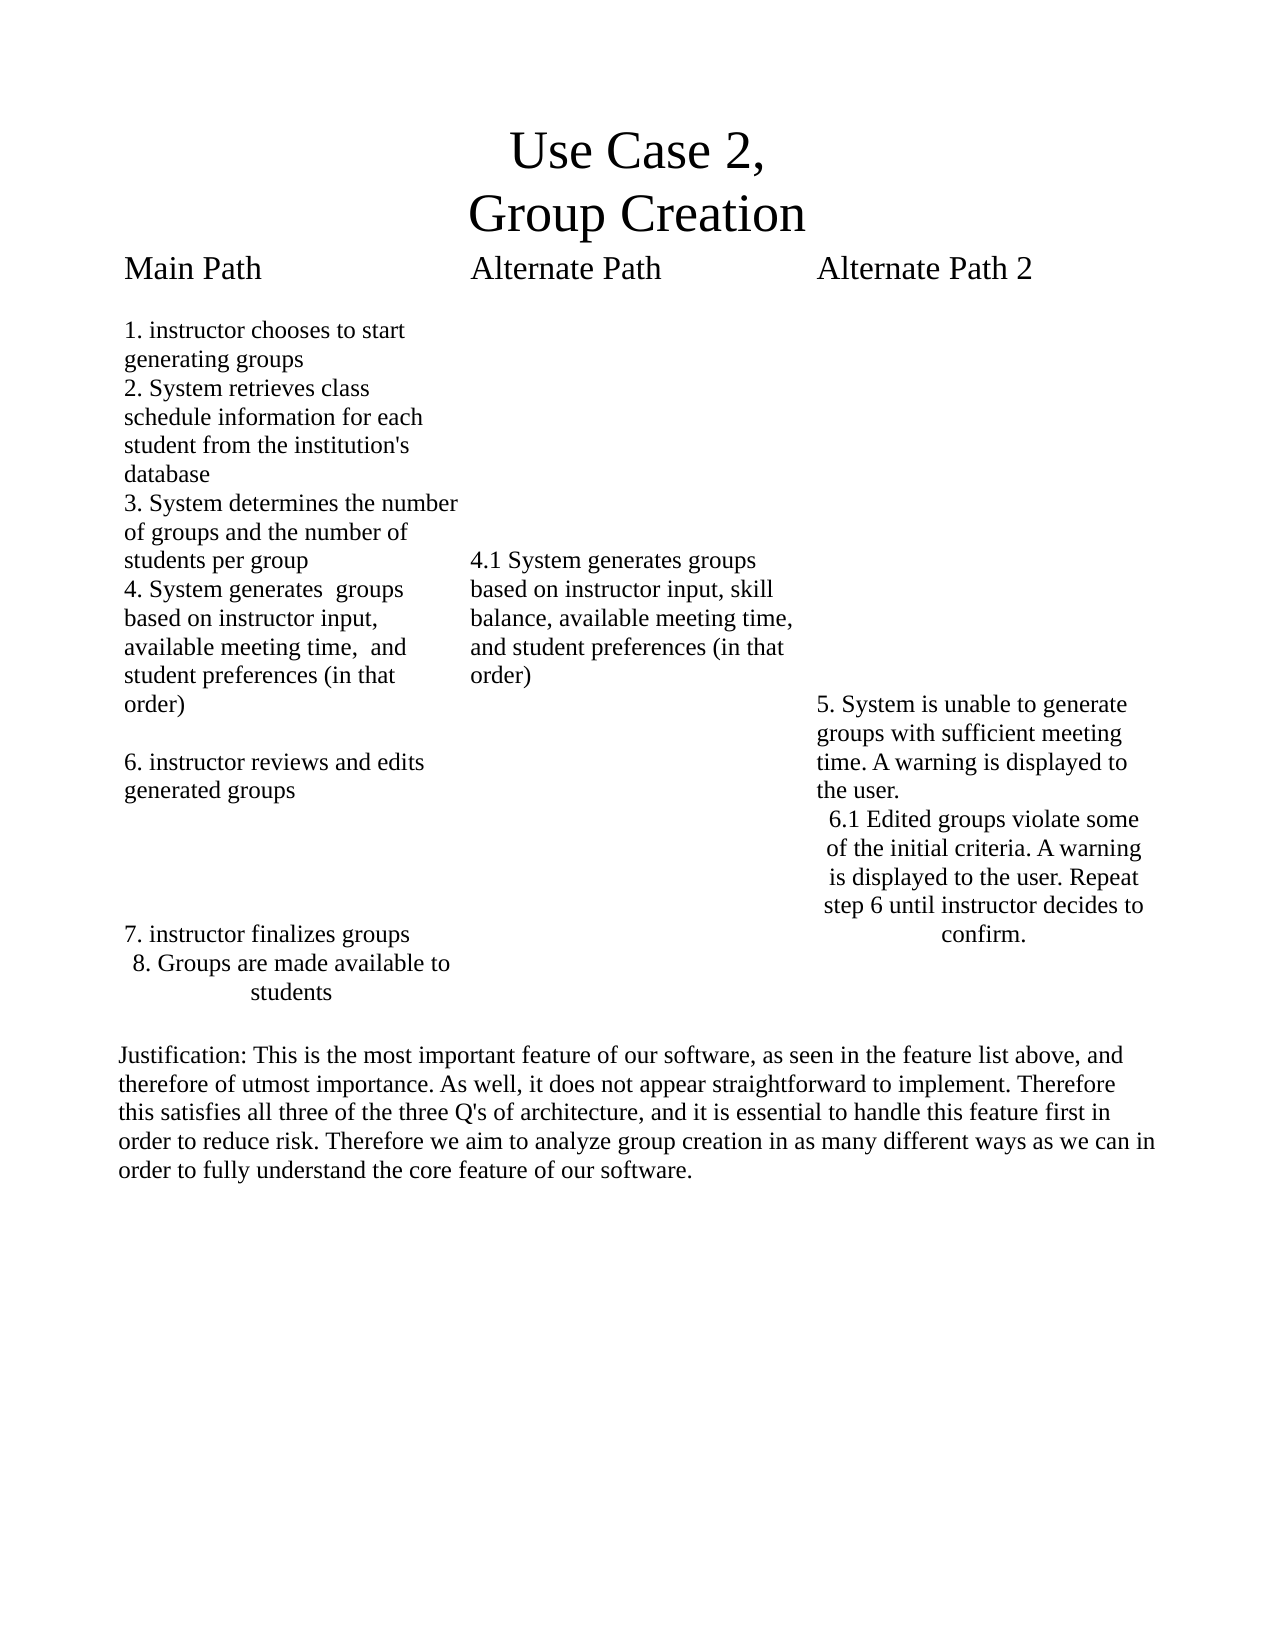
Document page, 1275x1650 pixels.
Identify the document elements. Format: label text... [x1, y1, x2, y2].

table_header Alternate Path 2 5. System is unable to generate groups with sufficient meeting time. A warning is displayed to the user. 6.1 Edited groups violate some of the initial criteria. A warning is displayed to the user. Repeat step 6 until instructor decides to confirm. [811, 243, 1157, 1011]
text Justification: This is the most important feature of our software, as seen in the feature list above, and therefore of utmost importance. As well, it does not appear straightforward to implement. Therefore this satisfies all three of the three Q's of architecture, and it is essential to handle this feature first in order to reduce risk. Therefore we aim to analyze group creation in as many different ways as we can in order to fully understand the core feature of our software. [118, 1040, 1157, 1184]
table_header Main Path 1. instructor chooses to start generating groups 2. System retrieves class schedule information for each student from the institution's database 3. System determines the number of groups and the number of students per group 4. System generates groups based on instructor input, available meeting time, and student preferences (in that order) 6. instructor reviews and edits generated groups 7. instructor finalizes groups 8. Groups are made available to students [118, 243, 464, 1011]
table_header Alternate Path 4.1 System generates groups based on instructor input, skill balance, available meeting time, and student preferences (in that order) [464, 243, 811, 1011]
text Use Case 2, [118, 118, 1157, 180]
text Group Creation [118, 180, 1157, 243]
